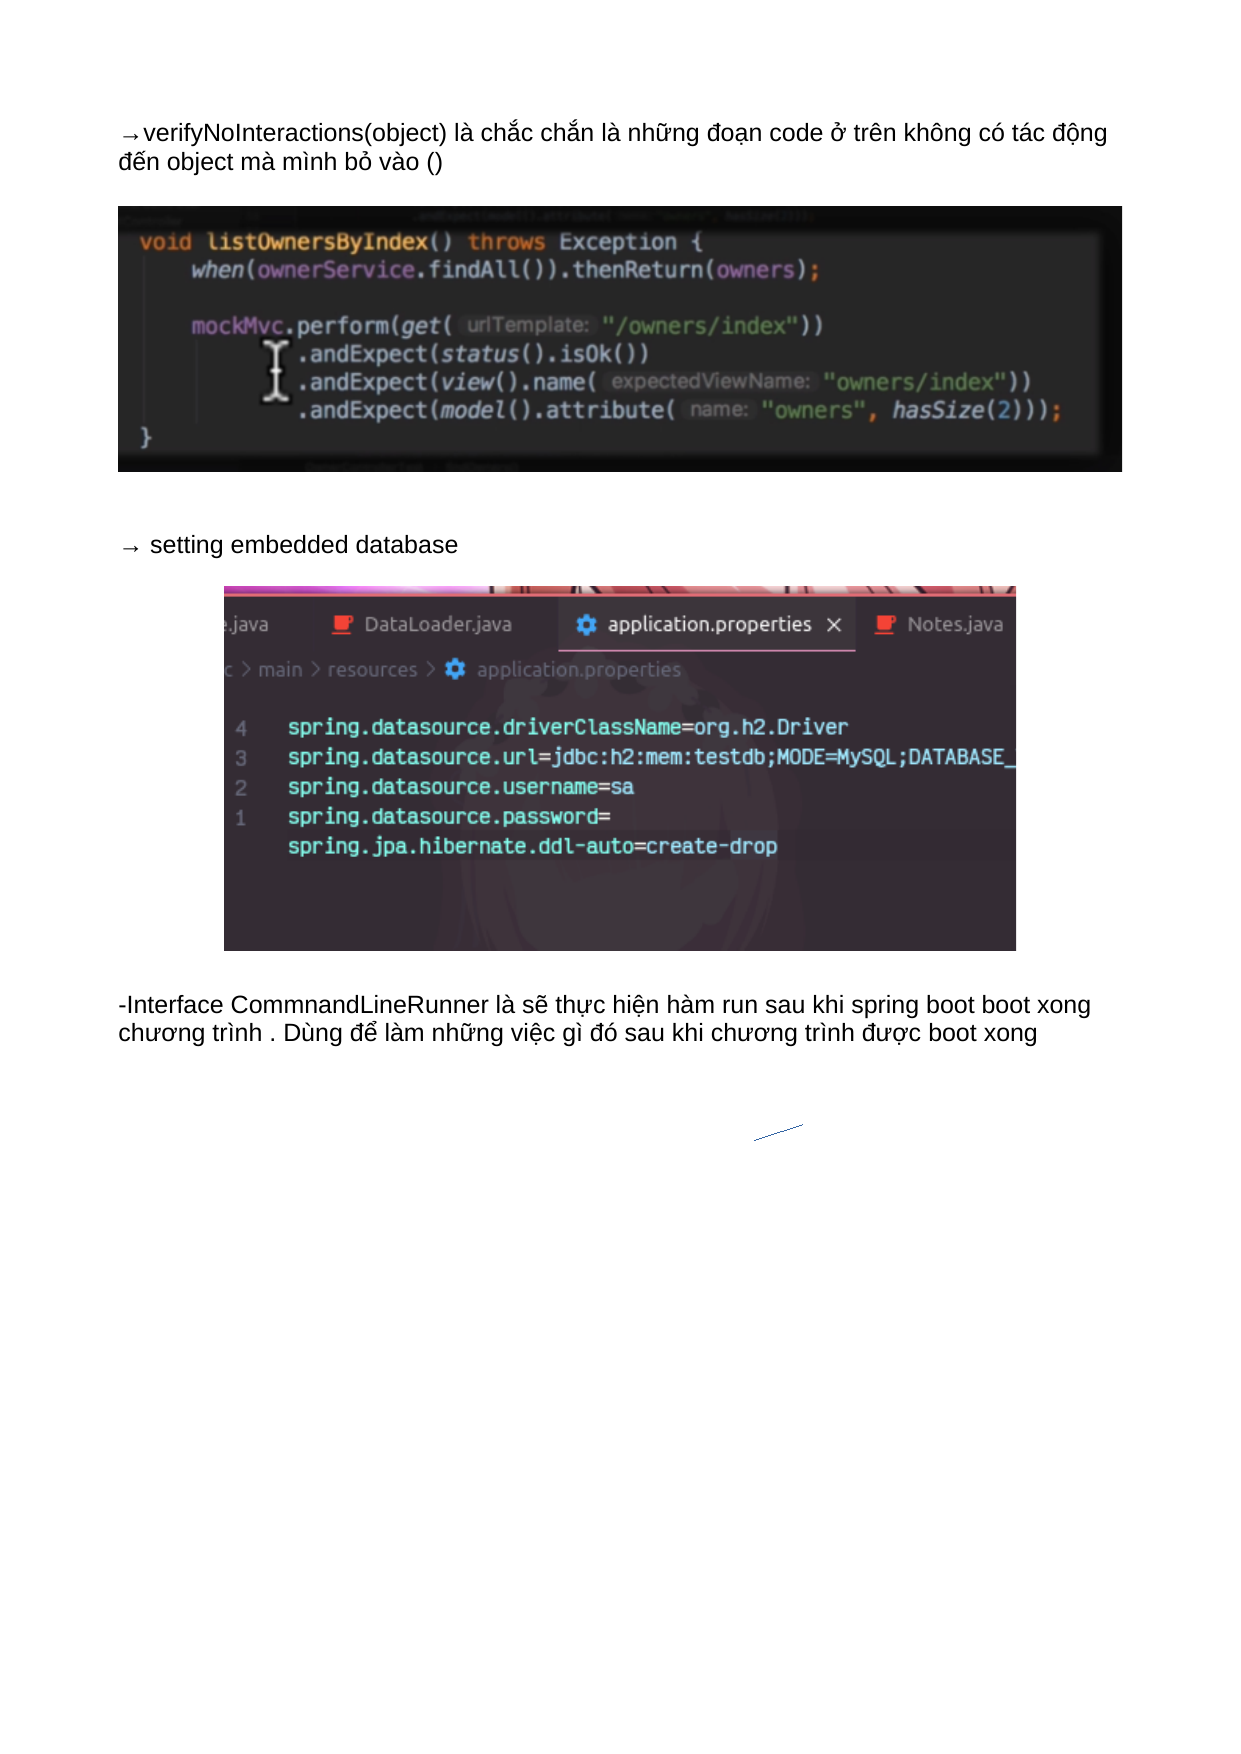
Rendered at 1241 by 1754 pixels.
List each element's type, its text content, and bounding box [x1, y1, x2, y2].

picture [118, 206, 1123, 472]
text -Interface CommnandLineRunner là sẽ thực hiện hàm run sau khi spring boot boot xong chương trình . Dùng để làm những việc gì đó sau khi chương trình được boot xong [118, 989, 1122, 1047]
text →verifyNoInteractions(object) là chắc chắn là những đoạn code ở trên không có tác động đến object mà mình bỏ vào () [118, 118, 1122, 176]
text → setting embedded database [118, 529, 1122, 558]
picture [224, 586, 1017, 951]
